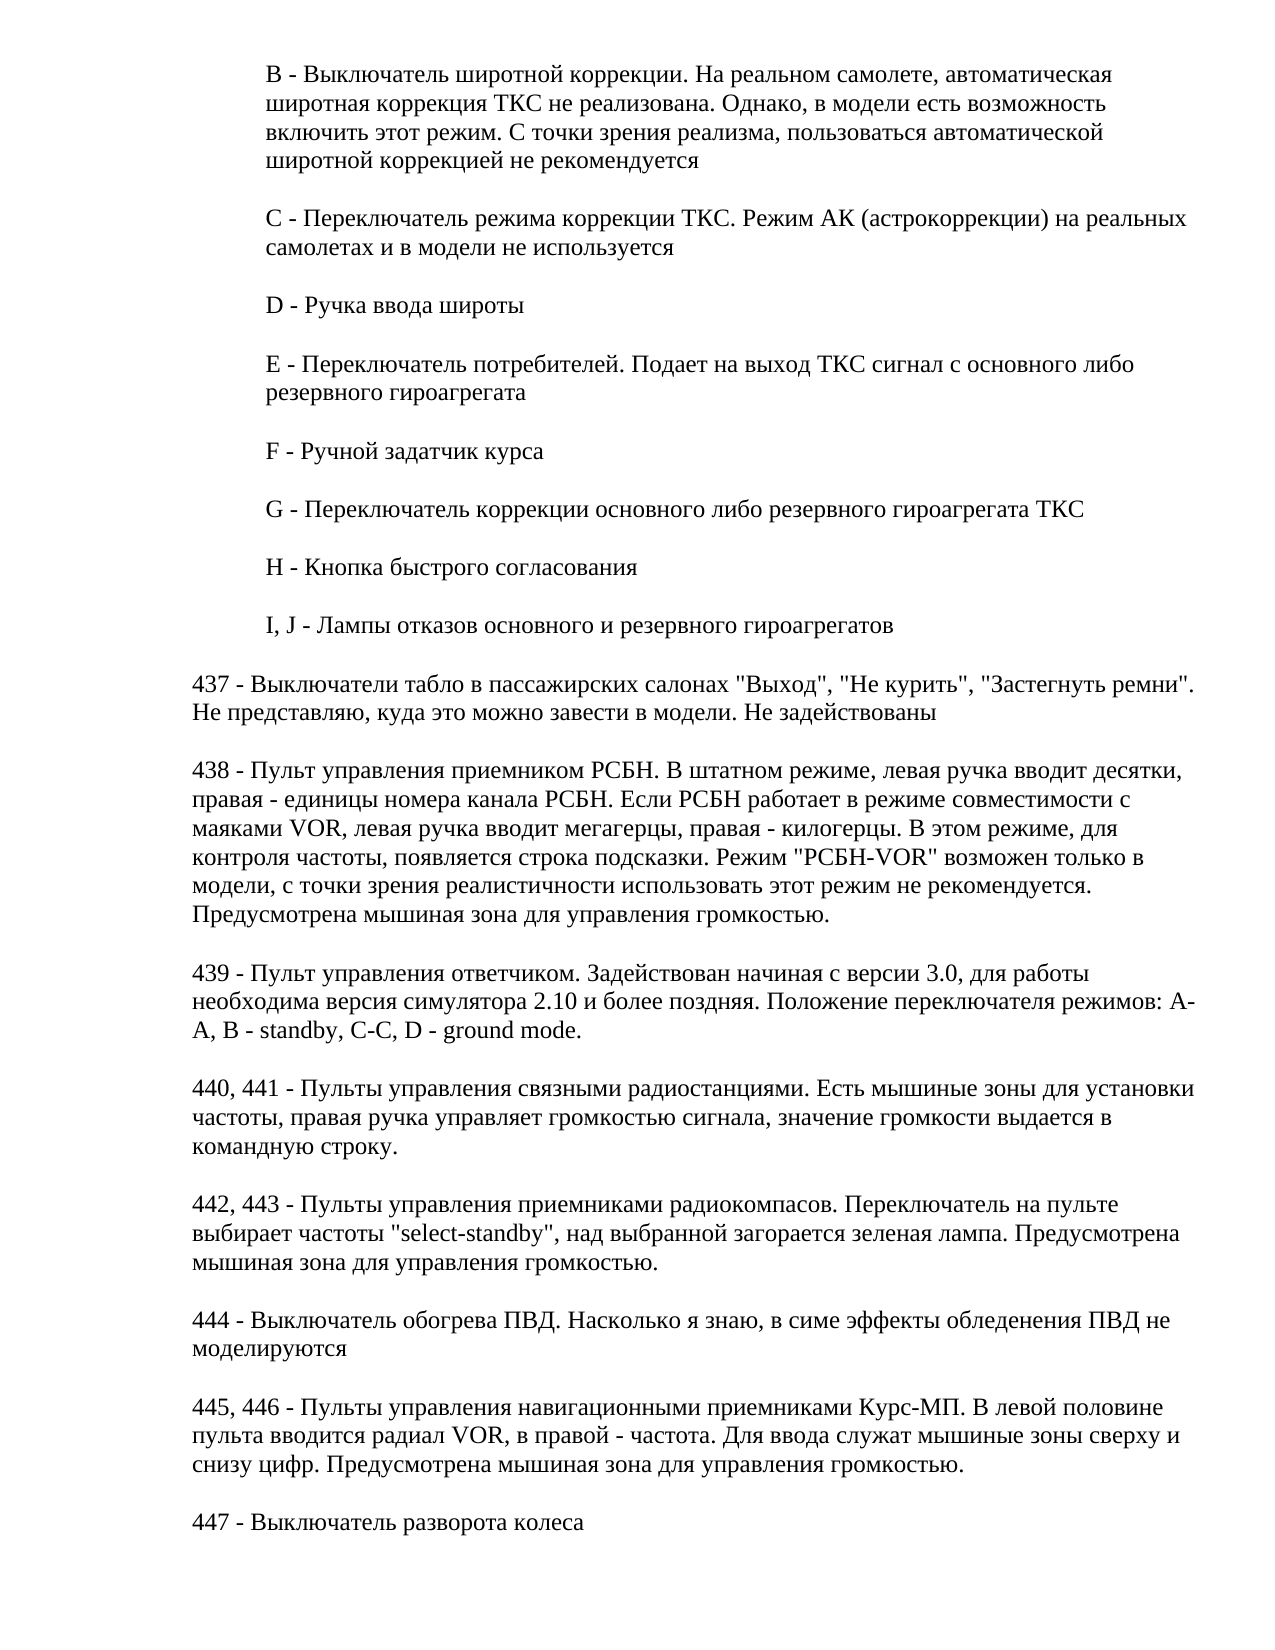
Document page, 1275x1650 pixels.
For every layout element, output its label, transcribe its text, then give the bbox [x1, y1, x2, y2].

list D - Ручка ввода широты [236, 291, 1216, 319]
list 447 - Выключатель разворота колеса [162, 1507, 1216, 1536]
list 440, 441 - Пульты управления связными радиостанциями. Есть мышиные зоны для установки частоты, правая ручка управляет громкостью сигнала, значение громкости выдается в командную строку. [162, 1073, 1216, 1159]
list 439 - Пульт управления ответчиком. Задействован начиная с версии 3.0, для работы необходима версия симулятора 2.10 и более поздняя. Положение переключателя режимов: А-А, B - standby, C-C, D - ground mode. [162, 958, 1216, 1044]
list 438 - Пульт управления приемником РСБН. В штатном режиме, левая ручка вводит десятки, правая - единицы номера канала РСБН. Если РСБН работает в режиме совместимости с маяками VOR, левая ручка вводит мегагерцы, правая - килогерцы. В этом режиме, для контроля частоты, появляется строка подсказки. Режим "РСБН-VOR" возможен только в модели, с точки зрения реалистичности использовать этот режим не рекомендуется. Предусмотрена мышиная зона для управления громкостью. [162, 756, 1216, 928]
list I, J - Лампы отказов основного и резервного гироагрегатов [236, 610, 1216, 639]
list 437 - Выключатели табло в пассажирских салонах "Выход", "Не курить", "Застегнуть ремни". Не представляю, куда это можно завести в модели. Не задействованы [162, 669, 1216, 726]
list 444 - Выключатель обогрева ПВД. Насколько я знаю, в симе эффекты обледенения ПВД не моделируются [162, 1305, 1216, 1362]
list 445, 446 - Пульты управления навигационными приемниками Курс-МП. В левой половине пульта вводится радиал VOR, в правой - частота. Для ввода служат мышиные зоны сверху и снизу цифр. Предусмотрена мышиная зона для управления громкостью. [162, 1392, 1216, 1478]
list G - Переключатель коррекции основного либо резервного гироагрегата ТКС [236, 494, 1216, 523]
list F - Ручной задатчик курса [236, 436, 1216, 464]
list C - Переключатель режима коррекции ТКС. Режим АК (астрокоррекции) на реальных самолетах и в модели не используется [236, 203, 1216, 261]
list H - Кнопка быстрого согласования [236, 552, 1216, 581]
list B - Выключатель широтной коррекции. На реальном самолете, автоматическая широтная коррекция ТКС не реализована. Однако, в модели есть возможность включить этот режим. С точки зрения реализма, пользоваться автоматической широтной коррекцией не рекомендуется [236, 59, 1216, 174]
list Е - Переключатель потребителей. Подает на выход ТКС сигнал с основного либо резервного гироагрегата [236, 349, 1216, 406]
list 442, 443 - Пульты управления приемниками радиокомпасов. Переключатель на пульте выбирает частоты "select-standby", над выбранной загорается зеленая лампа. Предусмотрена мышиная зона для управления громкостью. [162, 1189, 1216, 1275]
